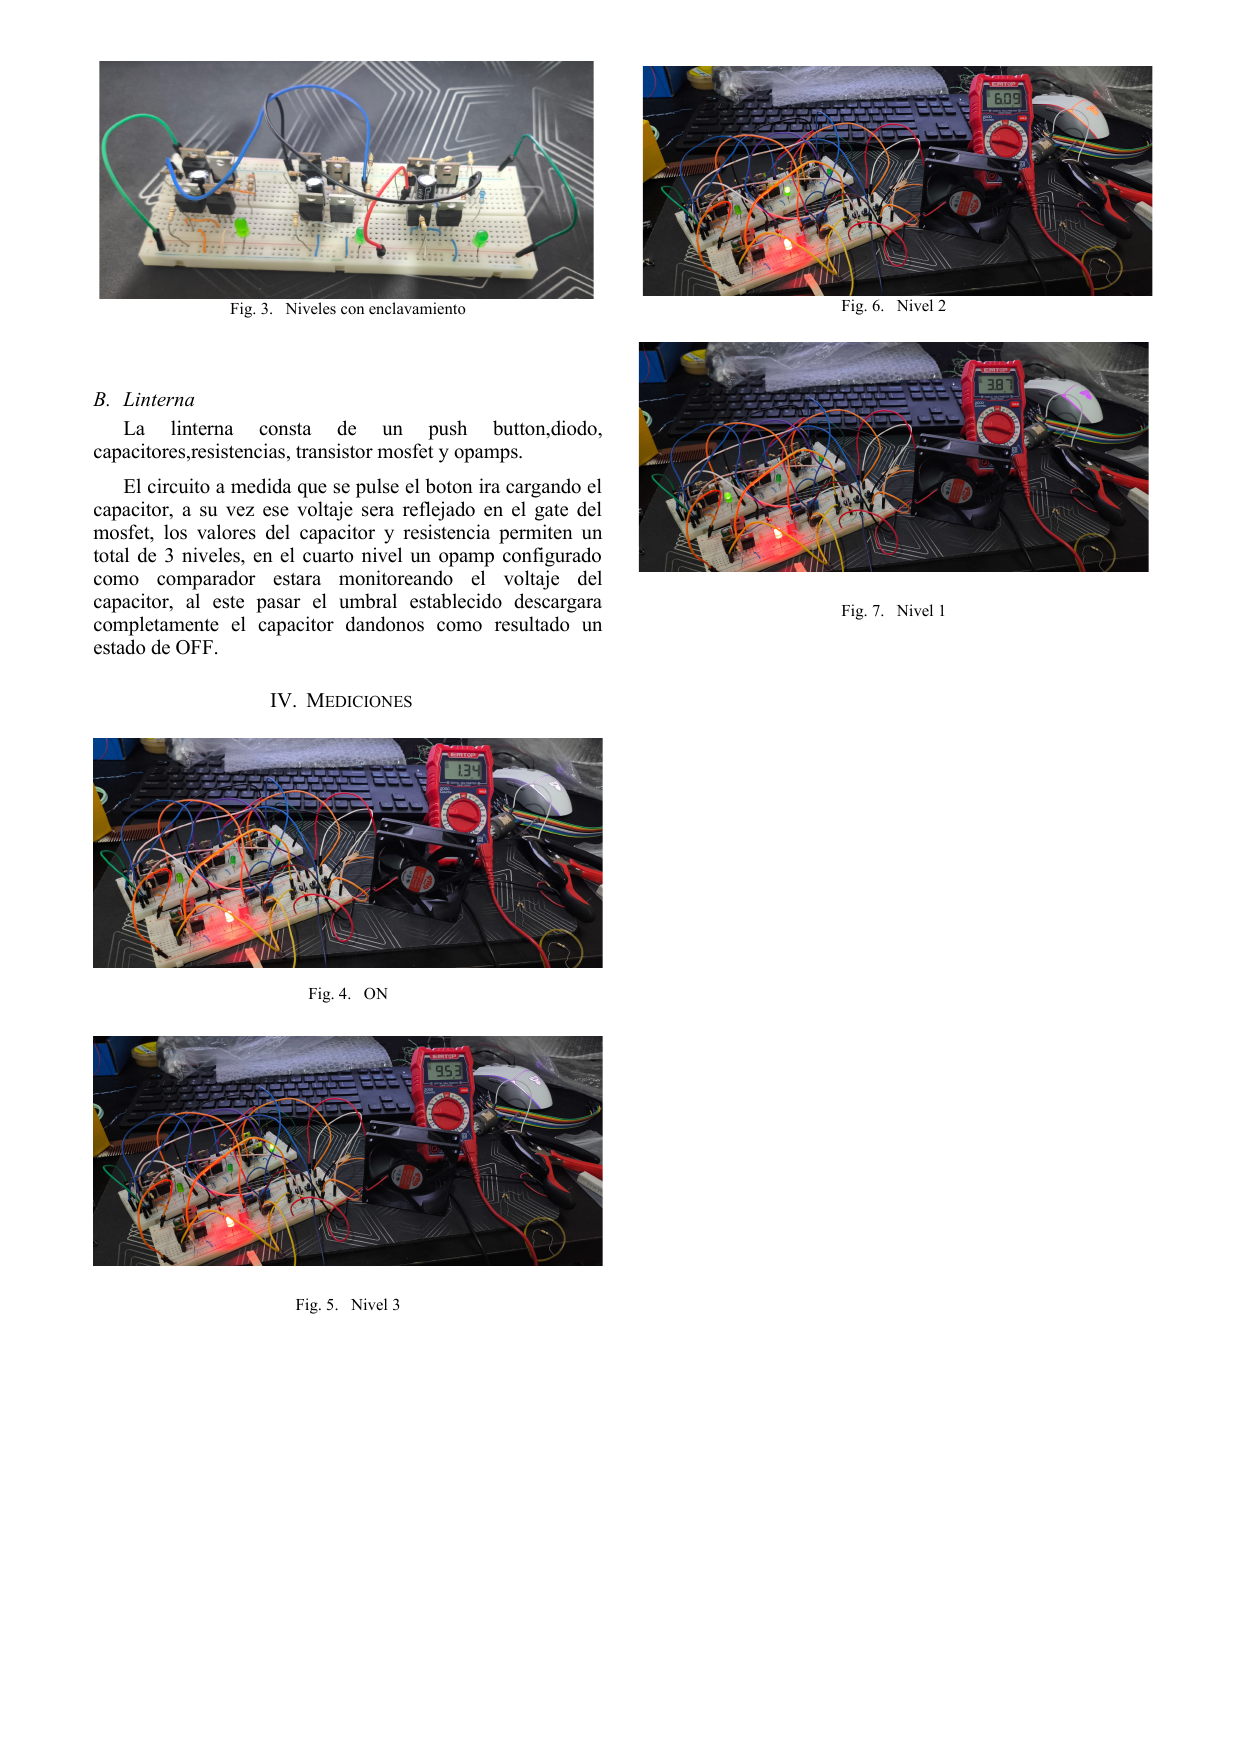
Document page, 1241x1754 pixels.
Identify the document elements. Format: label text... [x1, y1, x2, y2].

list Nivel 1 [640, 572, 1147, 620]
picture [642, 66, 1153, 296]
list [93, 728, 603, 738]
picture [638, 342, 1149, 572]
picture [99, 61, 594, 299]
subtitle Mediciones [93, 688, 603, 712]
list Nivel 2 [640, 56, 1147, 315]
picture [93, 738, 603, 968]
list [93, 1032, 603, 1036]
picture [93, 1036, 603, 1266]
text El circuito a medida que se pulse el boton ira cargando el capacitor, a su vez ese voltaje sera reflejado en el gate del mosfet, los valores del capacitor y resistencia permiten un total de 3 niveles, en el cuarto nivel un opamp configurado como comparador estara monitoreando el voltaje del capacitor, al este pasar el umbral establecido descargara completamente el capacitor dandonos como resultado un estado de OFF. [93, 475, 603, 659]
list Nivel 3 [93, 1266, 603, 1313]
subtitle Linterna [93, 387, 603, 411]
text La linterna consta de un push button,diodo, capacitores,resistencias, transistor mosfet y opamps. [93, 417, 603, 463]
list ON [93, 968, 603, 1003]
list Niveles con enclavamiento [93, 56, 603, 318]
